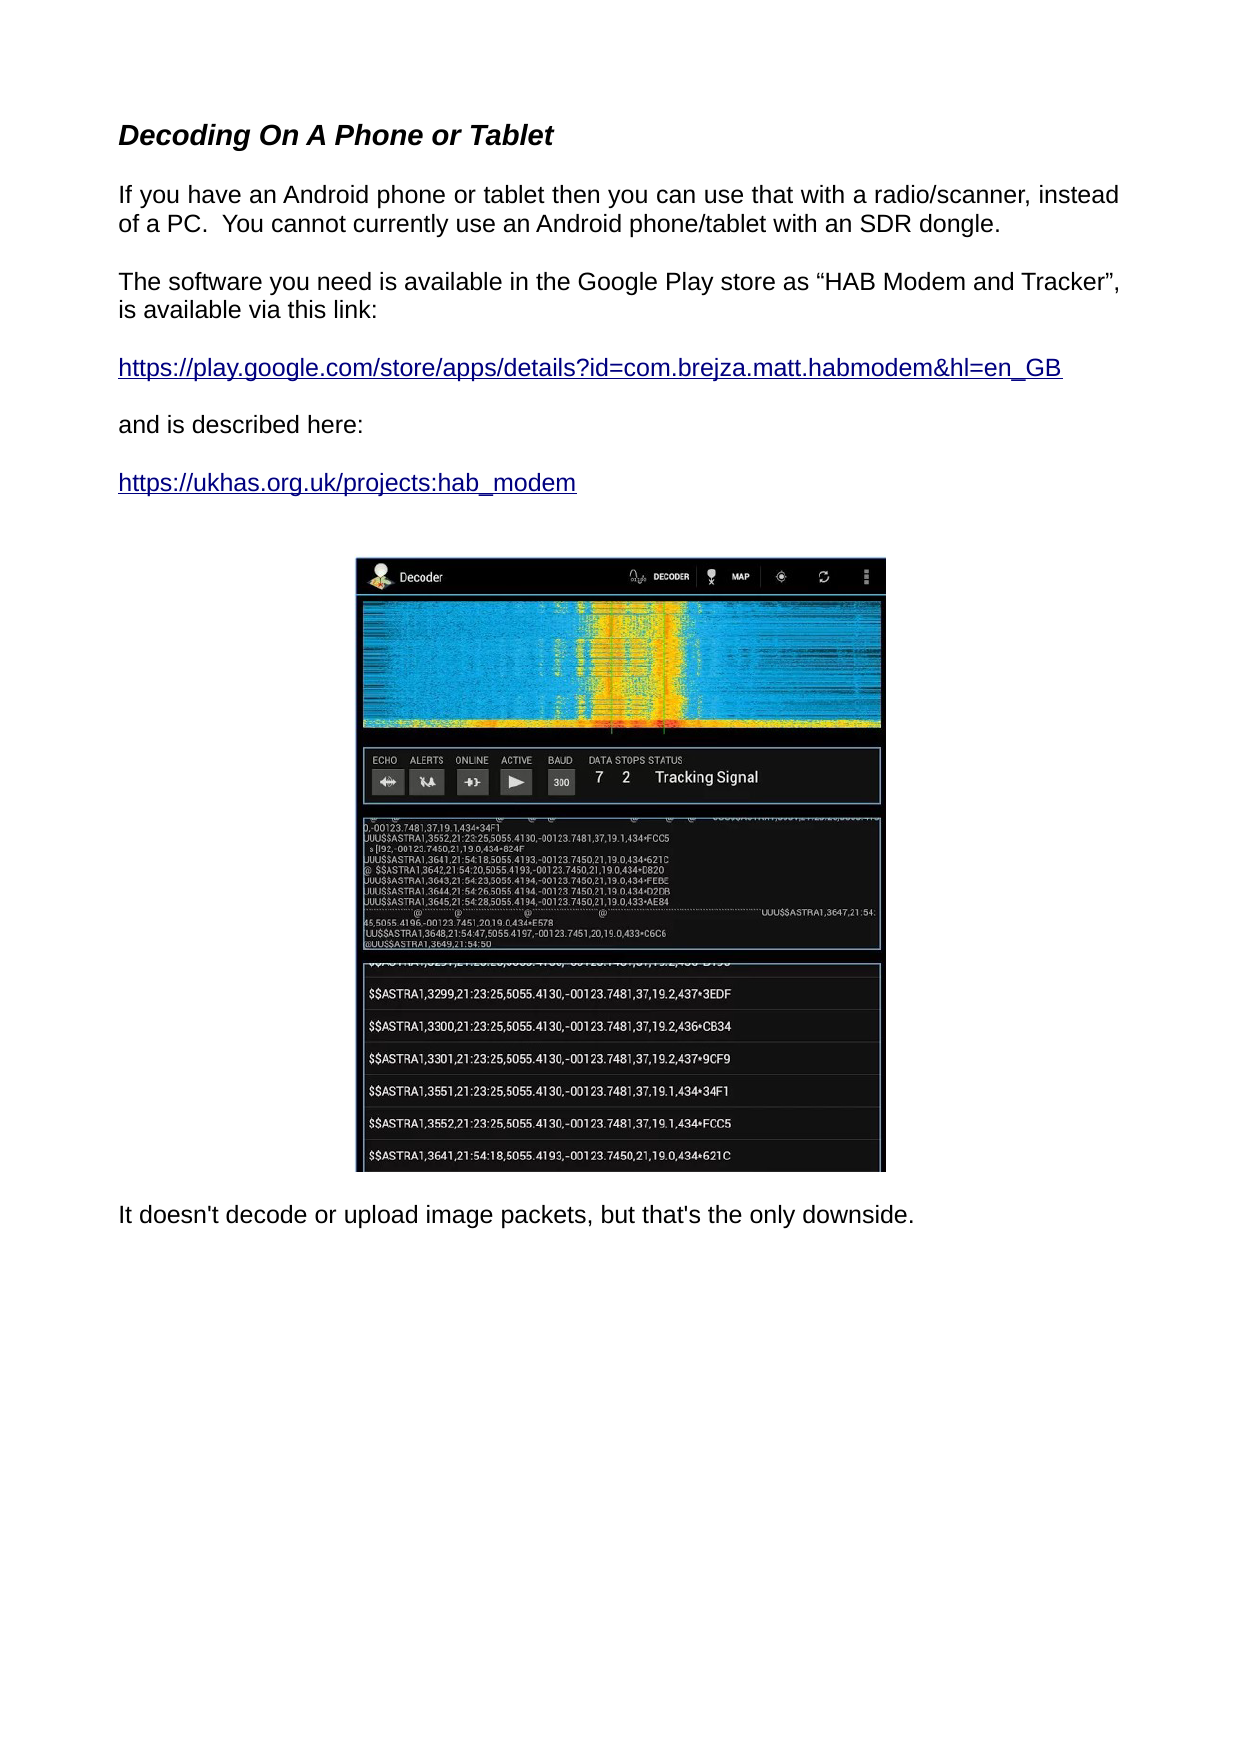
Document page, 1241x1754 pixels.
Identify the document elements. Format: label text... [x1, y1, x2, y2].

text If you have an Android phone or tablet then you can use that with a radio/scanner, instead of a PC. You cannot currently use an Android phone/tablet with an SDR dongle. [118, 180, 1122, 238]
text and is described here: [118, 410, 1122, 439]
text https://play.google.com/store/apps/details?id=com.brejza.matt.habmodem&hl=en_GB [118, 353, 1122, 382]
text Decoding On A Phone or Tablet [118, 118, 1122, 152]
text The software you need is available in the Google Play store as “HAB Modem and Tracker”, is available via this link: [118, 267, 1122, 324]
text https://ukhas.org.uk/projects:hab_modem [118, 468, 1122, 497]
text It doesn't decode or upload image packets, but that's the only downside. [118, 1200, 1122, 1229]
